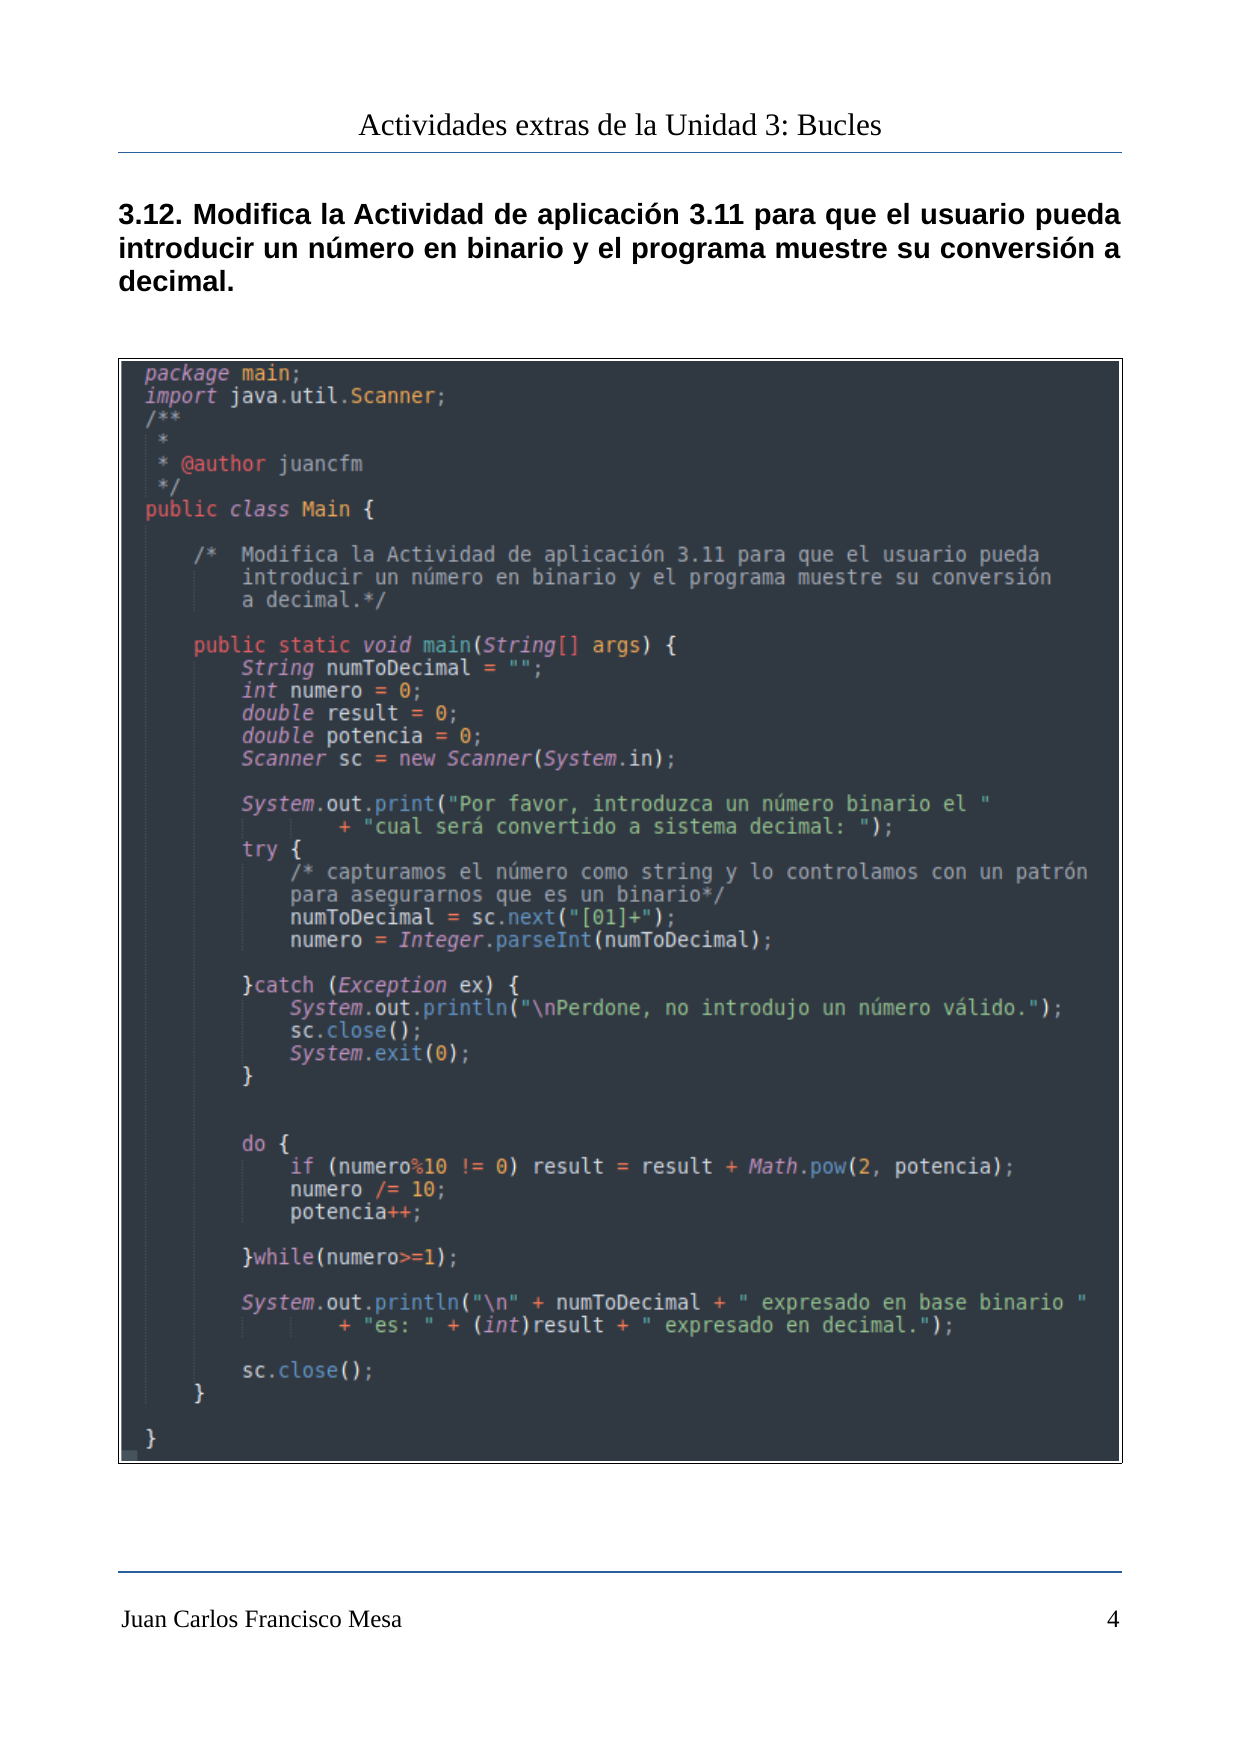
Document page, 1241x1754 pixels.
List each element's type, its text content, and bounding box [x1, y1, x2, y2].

picture [121, 361, 1119, 1461]
subtitle 3.12. Modifica la Actividad de aplicación 3.11 para que el usuario pueda introducir un número en binario y el programa muestre su conversión a decimal. [118, 197, 1122, 298]
